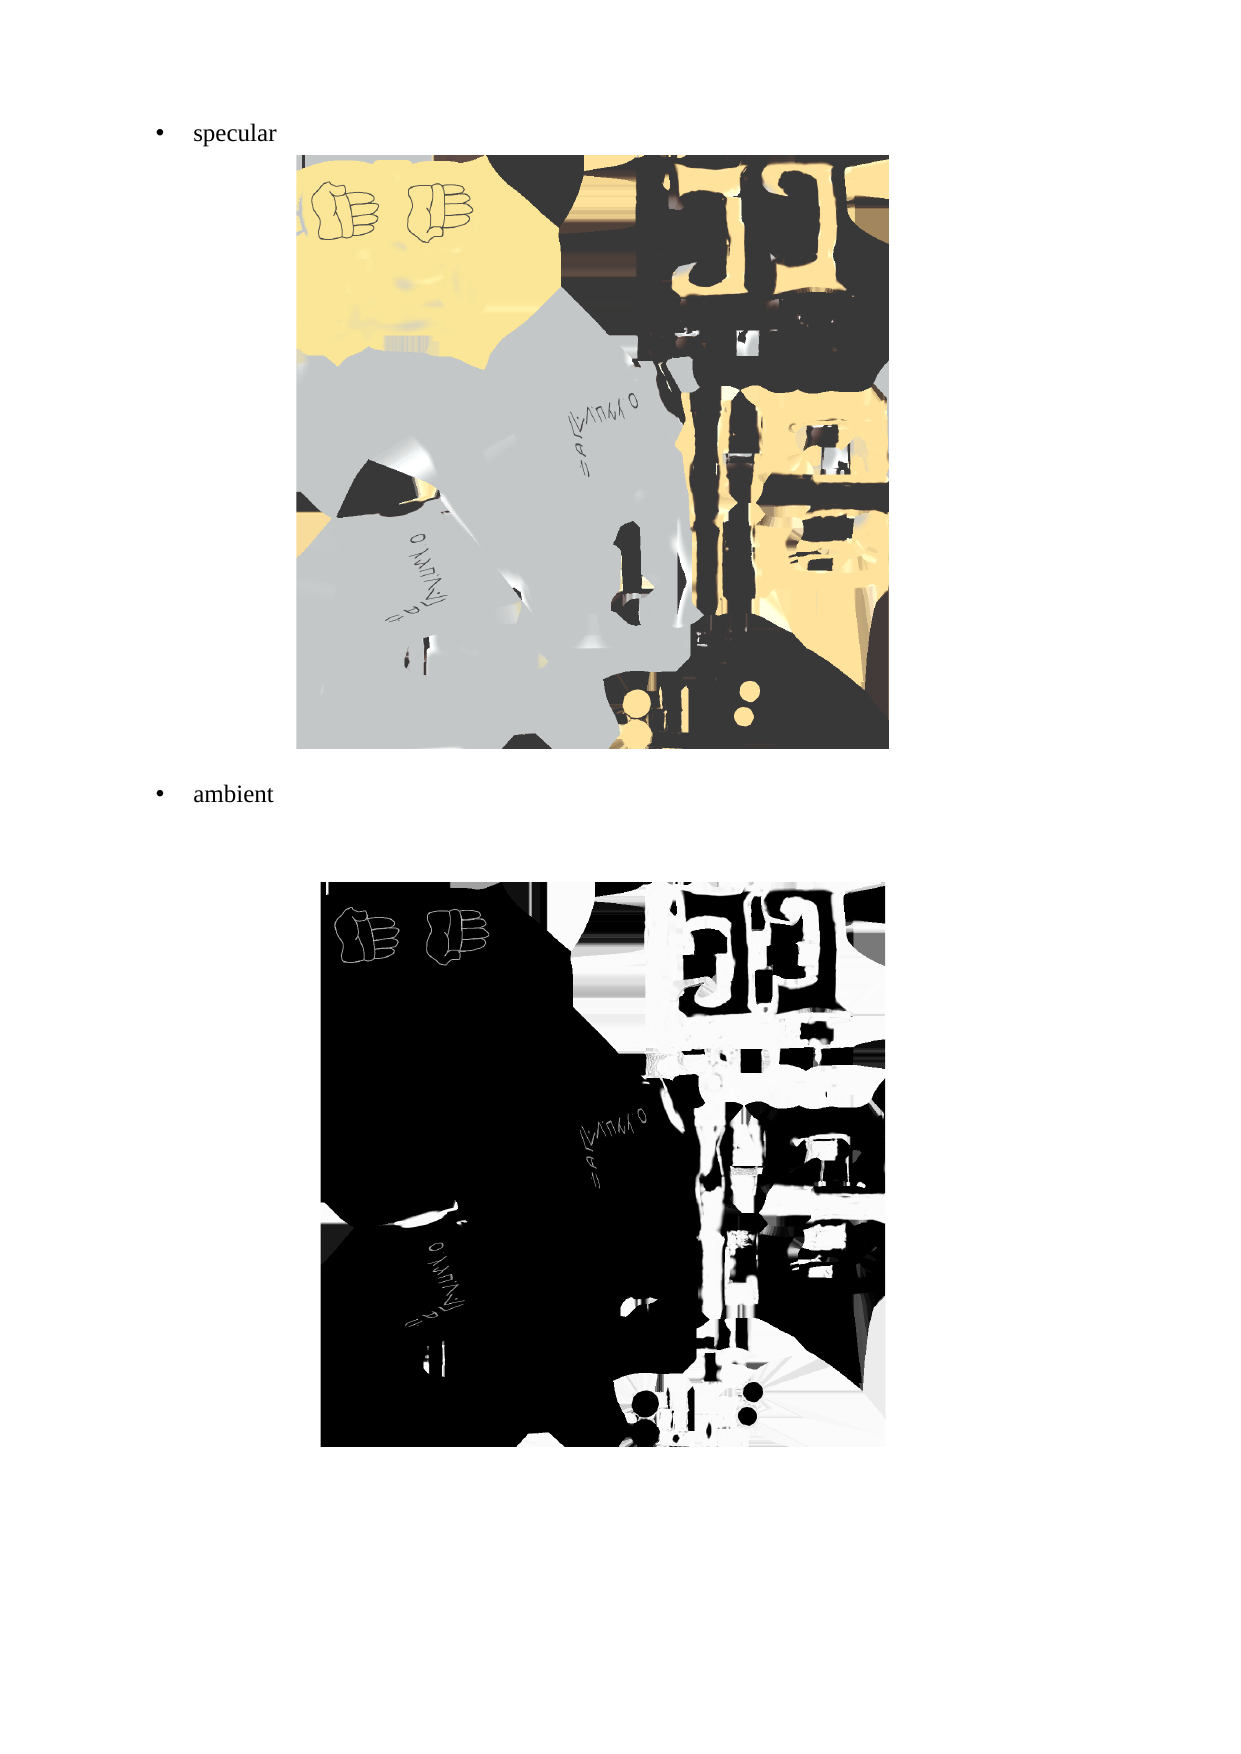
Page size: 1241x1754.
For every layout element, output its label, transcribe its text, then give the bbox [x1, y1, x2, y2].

list specular [156, 118, 1122, 147]
picture [296, 155, 889, 749]
picture [320, 882, 886, 1447]
list ambient [156, 779, 1122, 808]
